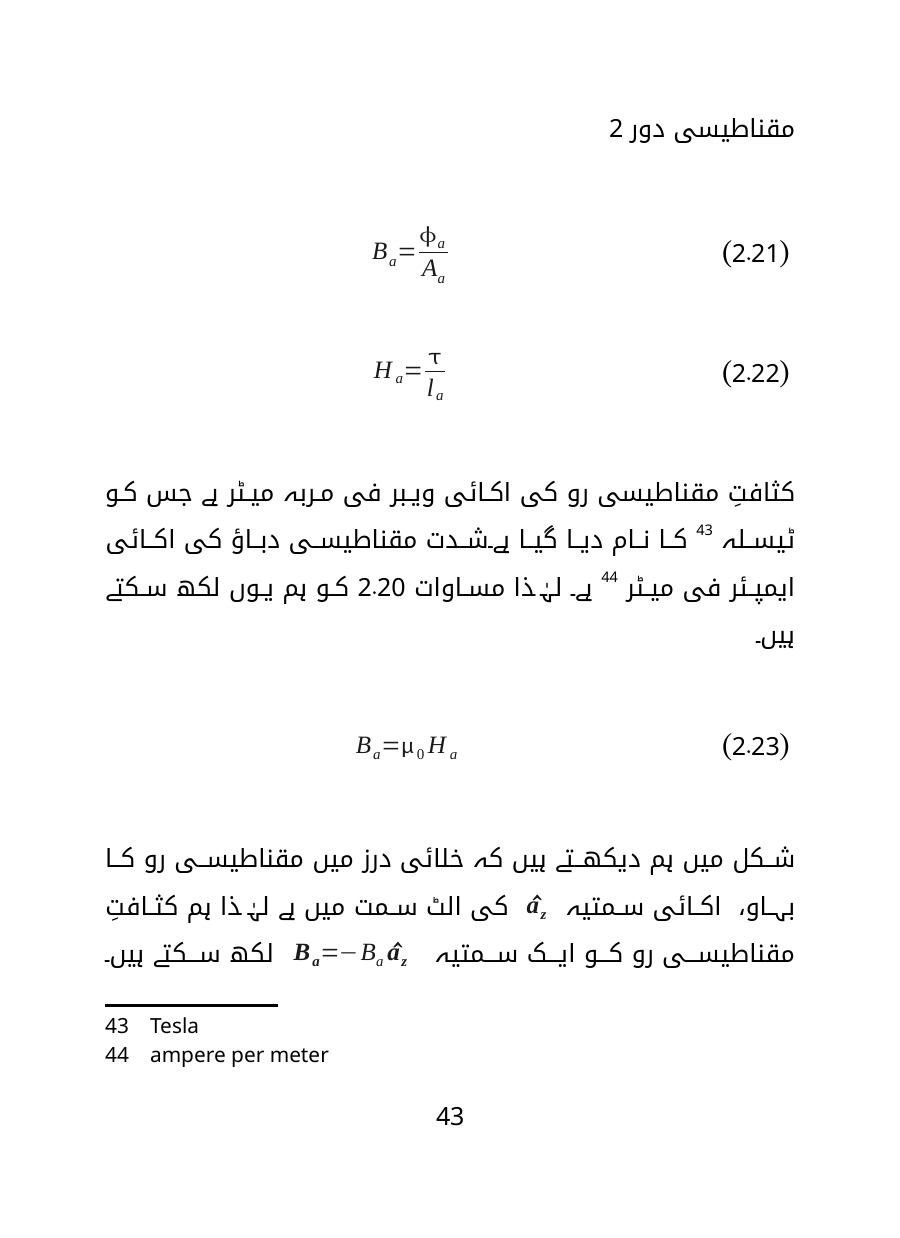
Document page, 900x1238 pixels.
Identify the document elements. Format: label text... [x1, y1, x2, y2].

table_header [105, 216, 705, 304]
table_header (2.21) [705, 216, 795, 304]
text Tesla [105, 1012, 795, 1040]
text شکل میں ہم دیکھتے ہیں کہ خلائی درز میں مقناطیسی رو کا بہاو، اکائی سمتیہکی الٹ سمت میں ہے لہٰذا ہم کثافتِ مقناطیسی رو کو ایک سمتیہ لکھ سکتے ہیں۔ اسی طرح خلائی درز میں مقناطیسی دباؤ اکائی سمتیہکی الٹ سمت میں دباؤ ڈال رہا ہے لہٰذا ہم مقناطیسی دباؤ کی شدت کو لکھ سکتے ہیں۔ لہٰذا اس مساوات کو یوں لکھا جا سکتا ہے۔ [105, 836, 795, 978]
text ampere per meter [105, 1040, 795, 1068]
table_header (2.23) [699, 718, 795, 789]
text کثافتِ مقناطیسی رو کی اکائی ویبر فی مربہ میٹر ہے جس کو ٹیسلہ کا نام دیا گیا ہے۔شدت مقناطیسی دباؤ کی اکائی ایمپئر فی میٹر ہے۔ لہٰذا مساوات 2.20 کو ہم یوں لکھ سکتے ہیں۔ [105, 469, 795, 659]
table_header (2.22) [705, 339, 795, 423]
table_header [105, 339, 705, 423]
table_header [105, 718, 699, 789]
